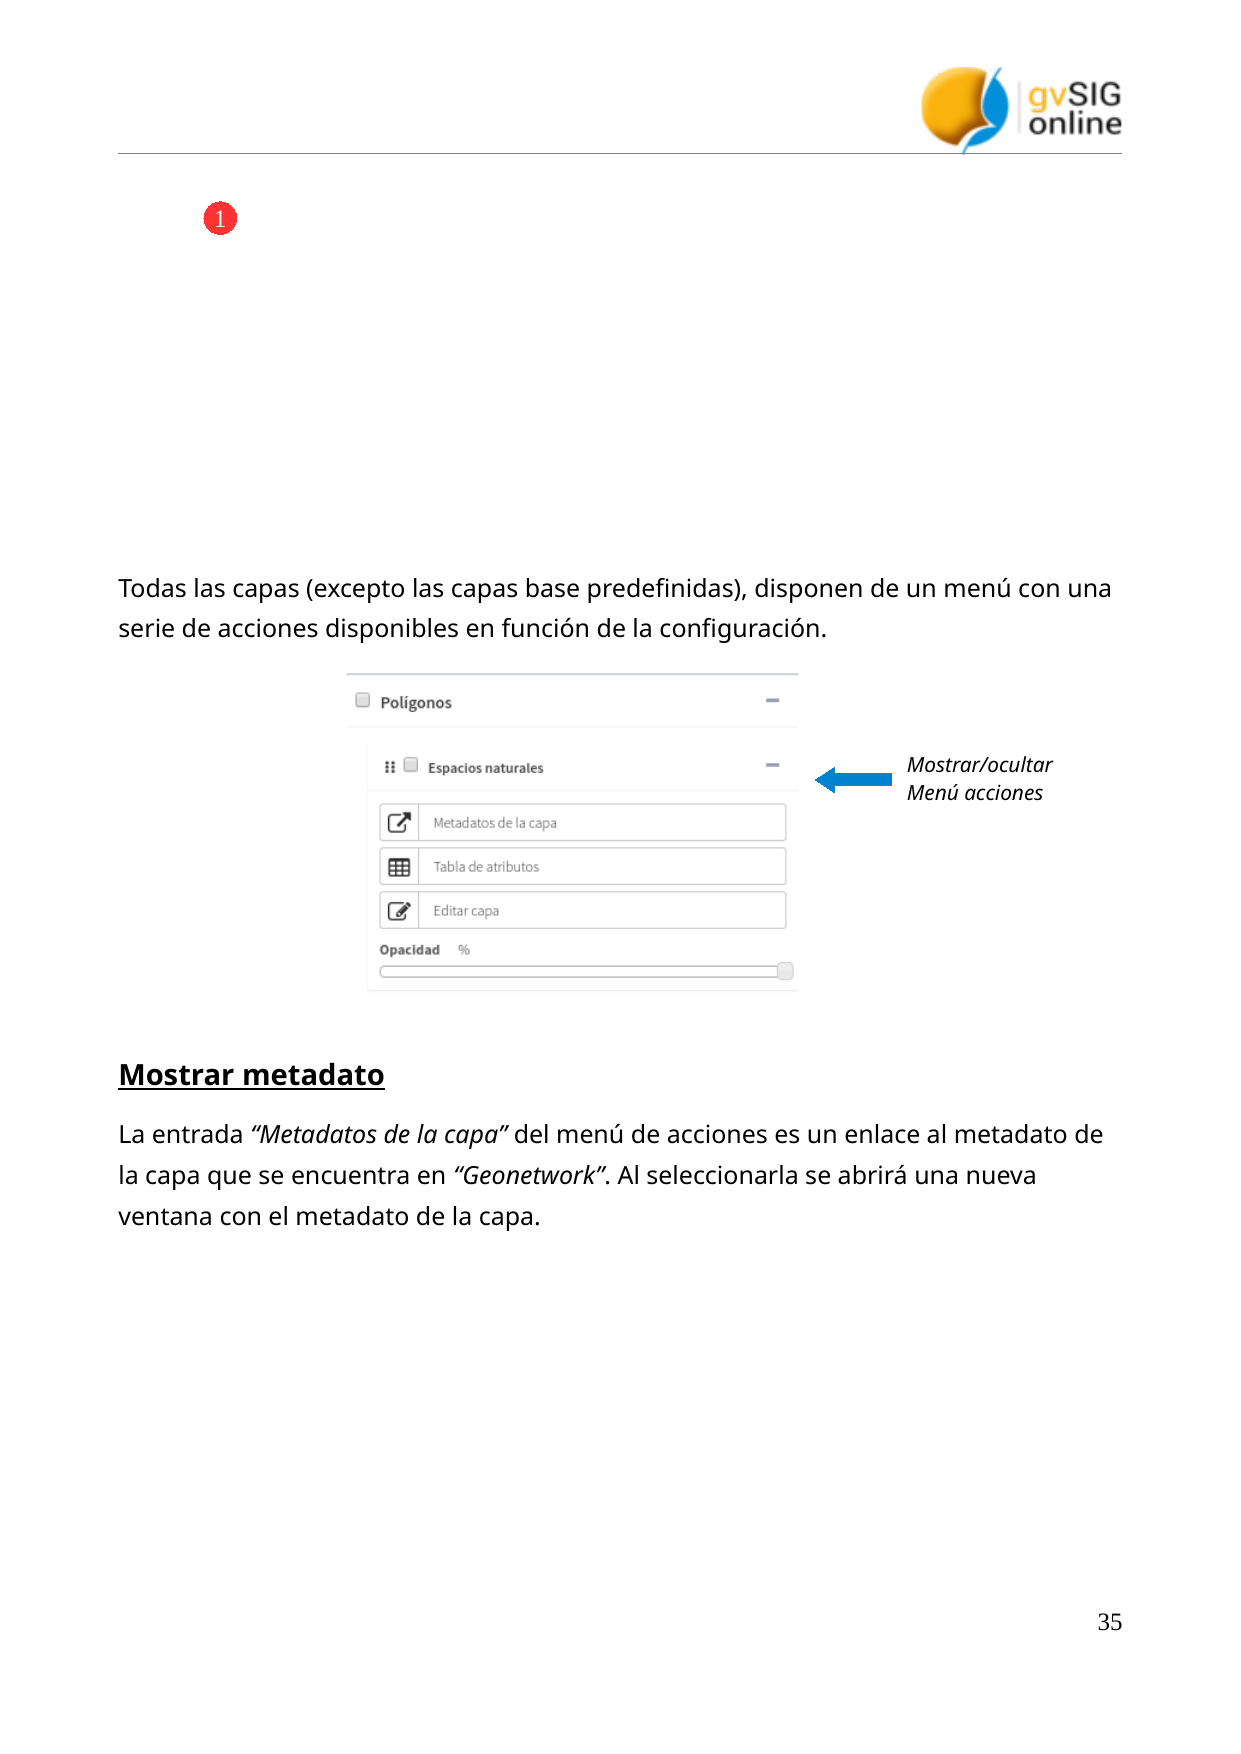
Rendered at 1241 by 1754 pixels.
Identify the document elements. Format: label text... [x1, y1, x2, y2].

picture [921, 67, 1122, 155]
text Mostrar metadato [118, 1054, 1122, 1094]
text La entrada “Metadatos de la capa” del menú de acciones es un enlace al metadato de la capa que se encuentra en “Geonetwork”. Al seleccionarla se abrirá una nueva ventana con el metadato de la capa. [118, 1117, 1122, 1232]
picture [346, 673, 807, 1012]
text Todas las capas (excepto las capas base predefinidas), disponen de un menú con una serie de acciones disponibles en función de la configuración. [118, 570, 1122, 645]
